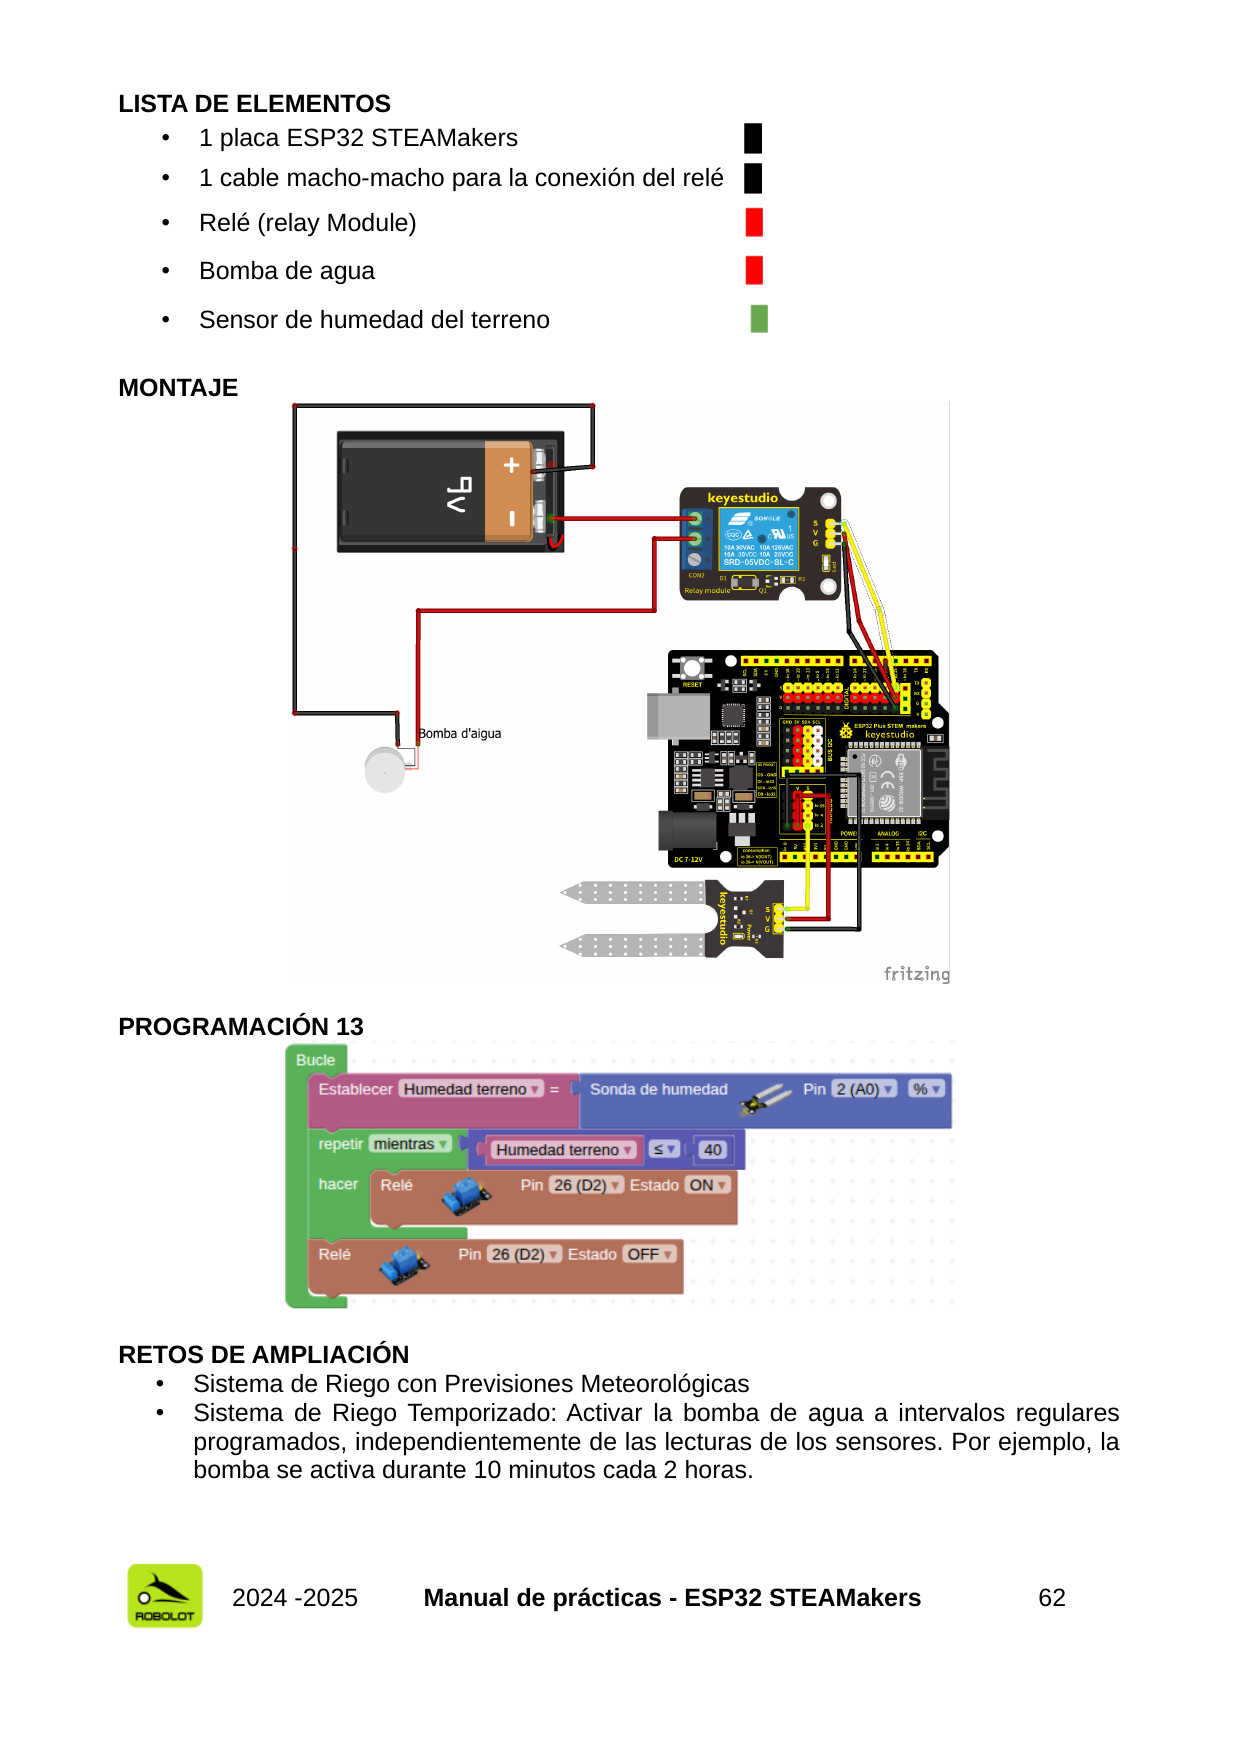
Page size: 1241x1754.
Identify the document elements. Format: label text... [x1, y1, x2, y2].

table_cell [738, 294, 992, 344]
table_cell Bomba de agua [118, 246, 572, 294]
text PROGRAMACIÓN 13 [118, 1012, 1122, 1041]
table_cell █ [738, 158, 992, 198]
picture [290, 401, 950, 984]
picture [284, 1041, 956, 1312]
picture [744, 251, 766, 289]
table_cell [738, 198, 992, 246]
table_cell [573, 246, 738, 294]
text LISTA DE ELEMENTOS [118, 88, 1122, 117]
table_cell [573, 198, 738, 246]
table_header █ [738, 117, 992, 158]
picture [744, 203, 766, 241]
picture [744, 300, 772, 339]
list Sistema de Riego Temporizado: Activar la bomba de agua a intervalos regulares programados, independientemente de las lecturas de los sensores. Por ejemplo, la bomba se activa durante 10 minutos cada 2 horas. [156, 1398, 1122, 1484]
table_cell [573, 294, 738, 344]
picture [126, 1563, 205, 1631]
table_cell Sensor de humedad del terreno [118, 294, 572, 344]
table_cell Relé (relay Module) [118, 198, 572, 246]
text MONTAJE [118, 373, 1122, 402]
list Sistema de Riego con Previsiones Meteorológicas [156, 1369, 1122, 1398]
table_cell [738, 246, 992, 294]
text RETOS DE AMPLIACIÓN [118, 1340, 1122, 1369]
table_cell 1 cable macho-macho para la conexión del relé [118, 158, 738, 198]
table_header 1 placa ESP32 STEAMakers [118, 117, 738, 158]
